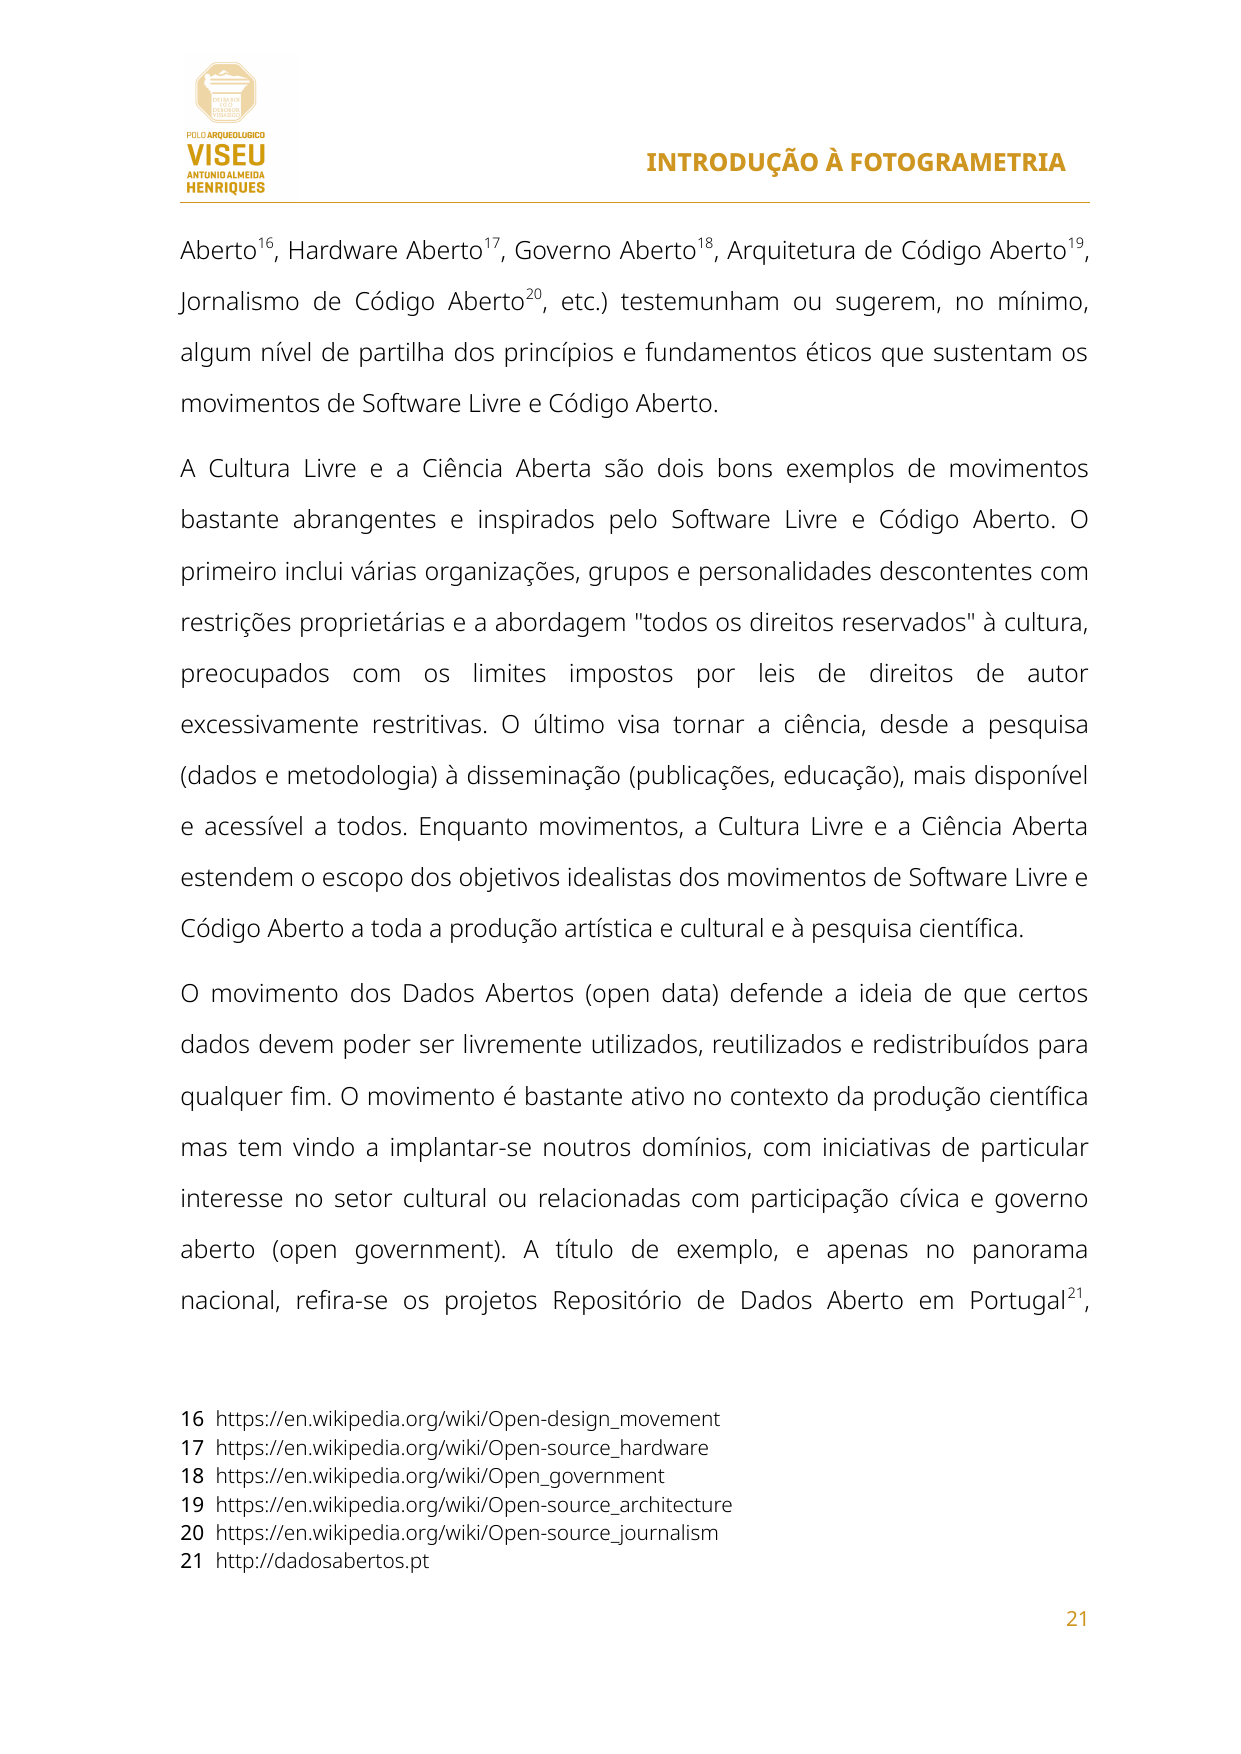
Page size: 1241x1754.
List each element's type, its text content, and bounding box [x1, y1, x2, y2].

text O atual impacto social dos movimentos do Software Livre e de Código Aberto estende-se muito além dos limites do mundo das licenças e do desenvolvimento de software. A sua valorização da partilha e do bem comum baseados numa colaboração aberta e livre inspirou diversos movimentos e projetos em diferentes domínios. As designações cunhadas para nomear alguns desses projetos, movimentos ou abordagens (Ciência Aberta, Dados Abertos, Acesso Aberto, Conhecimento Aberto, Obras Culturais Livres, Cultura Livre, Conteúdo Livre, Educação Aberta, Recursos Educacionais Abertos, Design Aberto, Hardware Aberto, Governo Aberto, Arquitetura de Código Aberto, Jornalismo de Código Aberto, etc.) testemunham ou sugerem, no mínimo, algum nível de partilha dos princípios e fundamentos éticos que sustentam os movimentos de Software Livre e Código Aberto. [180, 232, 1090, 419]
text https://en.wikipedia.org/wiki/Open-source_architecture [180, 1490, 1090, 1518]
text https://en.wikipedia.org/wiki/Open-source_journalism [180, 1518, 1090, 1547]
text https://en.wikipedia.org/wiki/Open-design_movement [180, 1404, 1090, 1433]
text A Cultura Livre e a Ciência Aberta são dois bons exemplos de movimentos bastante abrangentes e inspirados pelo Software Livre e Código Aberto. O primeiro inclui várias organizações, grupos e personalidades descontentes com restrições proprietárias e a abordagem "todos os direitos reservados" à cultura, preocupados com os limites impostos por leis de direitos de autor excessivamente restritivas. O último visa tornar a ciência, desde a pesquisa (dados e metodologia) à disseminação (publicações, educação), mais disponível e acessível a todos. Enquanto movimentos, a Cultura Livre e a Ciência Aberta estendem o escopo dos objetivos idealistas dos movimentos de Software Livre e Código Aberto a toda a produção artística e cultural e à pesquisa científica. [180, 451, 1090, 944]
picture [184, 54, 300, 202]
text https://en.wikipedia.org/wiki/Open-source_hardware [180, 1433, 1090, 1461]
text http://dadosabertos.pt [180, 1547, 1090, 1575]
text O movimento dos Dados Abertos (open data) defende a ideia de que certos dados devem poder ser livremente utilizados, reutilizados e redistribuídos para qualquer fim. O movimento é bastante ativo no contexto da produção científica mas tem vindo a implantar-se noutros domínios, com iniciativas de particular interesse no setor cultural ou relacionadas com participação cívica e governo aberto (open government). A título de exemplo, e apenas no panorama nacional, refira-se os projetos Repositório de Dados Aberto em Portugal, Demo.cratica (projeto independente que disponibiliza pequisa fácil no texto das sessões plenárias da Assembleia da República e informação biográfica dos deputados), e a Central de Dados (repositório aberto de datasets de diversas fontes, tais como códigos postais e as áreas que lhes correspondem, registo histórico de incêndios de 1980 a 2015, lista dos beneficiários de subvenções mensais vitalícias do Estado ou datas de atos eleitorais e referendos em Portugal desde 1975, para mencionar alguns exemplos). [180, 976, 1090, 1316]
text https://en.wikipedia.org/wiki/Open_government [180, 1461, 1090, 1490]
